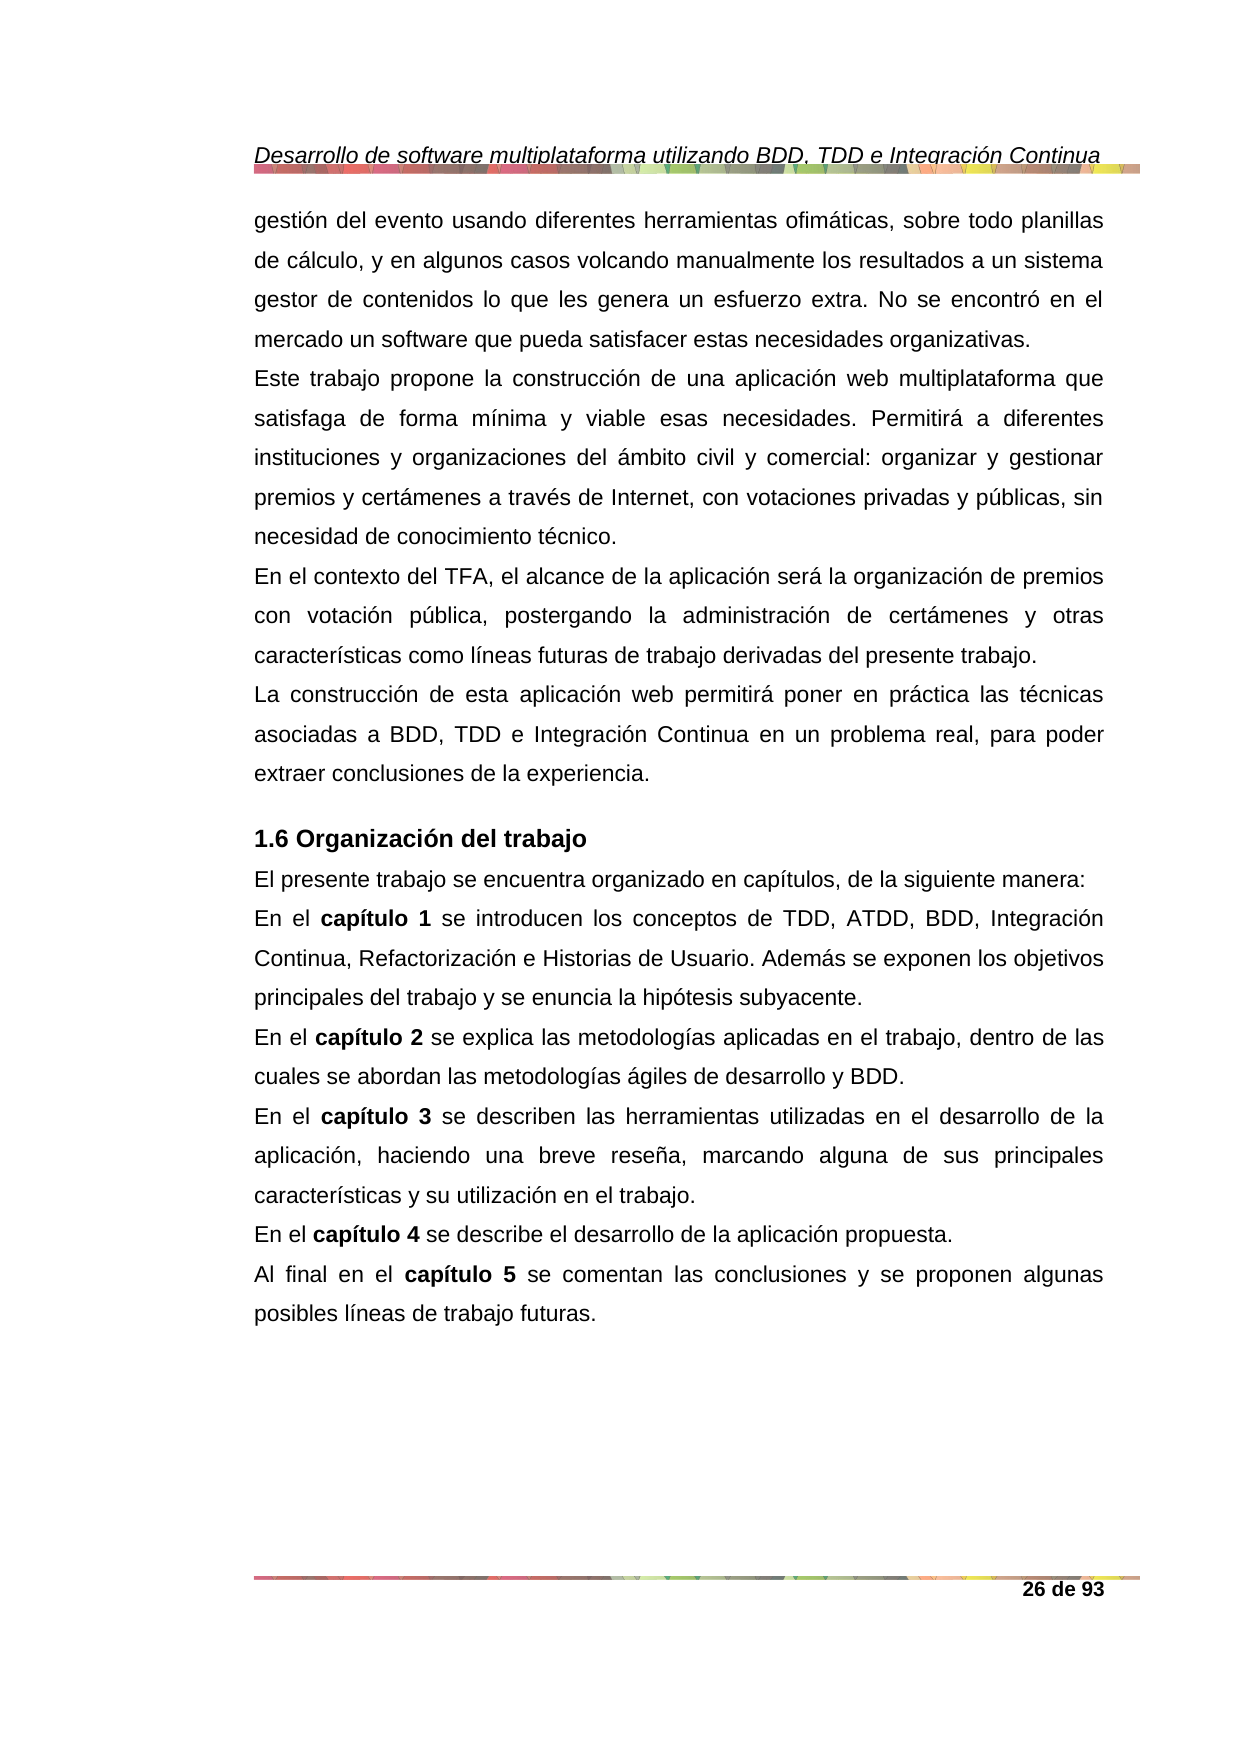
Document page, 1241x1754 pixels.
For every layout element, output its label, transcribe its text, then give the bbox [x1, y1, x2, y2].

text En el capítulo 1 se introducen los conceptos de TDD, ATDD, BDD, Integración Continua, Refactorización e Historias de Usuario. Además se exponen los objetivos principales del trabajo y se enuncia la hipótesis subyacente. [254, 905, 1104, 1011]
text En el capítulo 4 se describe el desarrollo de la aplicación propuesta. [254, 1221, 1104, 1247]
text Al final en el capítulo 5 se comentan las conclusiones y se proponen algunas posibles líneas de trabajo futuras. [254, 1261, 1104, 1326]
text Este trabajo propone la construcción de una aplicación web multiplataforma que satisfaga de forma mínima y viable esas necesidades. Permitirá a diferentes instituciones y organizaciones del ámbito civil y comercial: organizar y gestionar premios y certámenes a través de Internet, con votaciones privadas y públicas, sin necesidad de conocimiento técnico. [254, 365, 1104, 549]
text En el capítulo 3 se describen las herramientas utilizadas en el desarrollo de la aplicación, haciendo una breve reseña, marcando alguna de sus principales características y su utilización en el trabajo. [254, 1103, 1104, 1208]
subtitle 1.6 Organización del trabajo [254, 824, 1104, 853]
text En el contexto del TFA, el alcance de la aplicación será la organización de premios con votación pública, postergando la administración de certámenes y otras características como líneas futuras de trabajo derivadas del presente trabajo. [254, 563, 1104, 668]
text En el capítulo 2 se explica las metodologías aplicadas en el trabajo, dentro de las cuales se abordan las metodologías ágiles de desarrollo y BDD. [254, 1024, 1104, 1089]
text El presente trabajo se encuentra organizado en capítulos, de la siguiente manera: [254, 866, 1104, 892]
text gestión del evento usando diferentes herramientas ofimáticas, sobre todo planillas de cálculo, y en algunos casos volcando manualmente los resultados a un sistema gestor de contenidos lo que les genera un esfuerzo extra. No se encontró en el mercado un software que pueda satisfacer estas necesidades organizativas. [254, 207, 1104, 352]
text La construcción de esta aplicación web permitirá poner en práctica las técnicas asociadas a BDD, TDD e Integración Continua en un problema real, para poder extraer conclusiones de la experiencia. [254, 681, 1104, 786]
